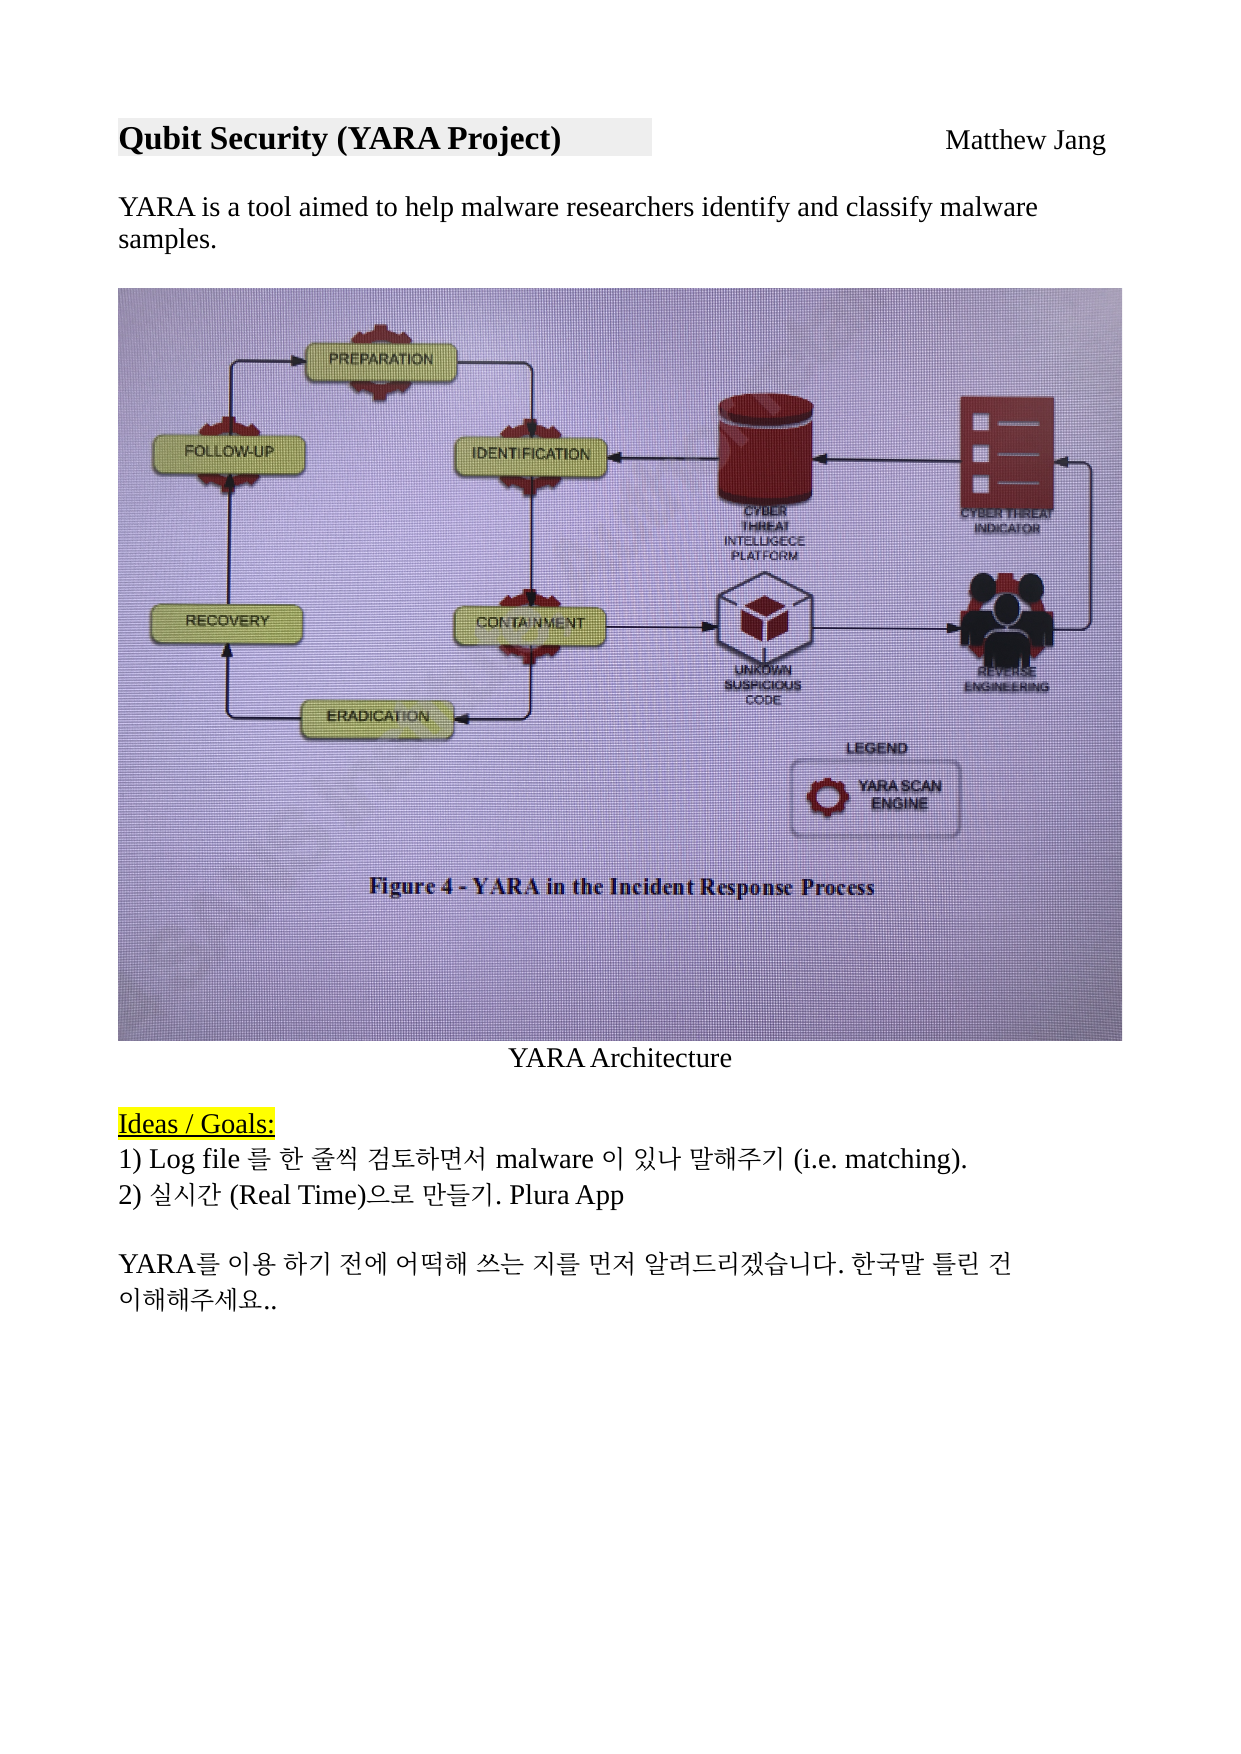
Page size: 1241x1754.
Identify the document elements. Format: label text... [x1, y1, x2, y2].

text 1) Log file 를 한 줄씩 검토하면서 malware 이 있나 말해주기 (i.e. matching). [118, 1140, 1122, 1176]
picture [118, 288, 1123, 1041]
text Qubit Security (YARA Project) Matthew Jang [118, 118, 1122, 156]
text YARA를 이용 하기 전에 어떡해 쓰는 지를 먼저 알려드리겠습니다. 한국말 틀린 건 이해해주세요.. [118, 1244, 1122, 1316]
text YARA is a tool aimed to help malware researchers identify and classify malware samples. [118, 189, 1122, 255]
text Ideas / Goals: [118, 1107, 1122, 1140]
text 2) 실시간 (Real Time)으로 만들기. Plura App [118, 1176, 1122, 1212]
text YARA Architecture [118, 1041, 1122, 1074]
